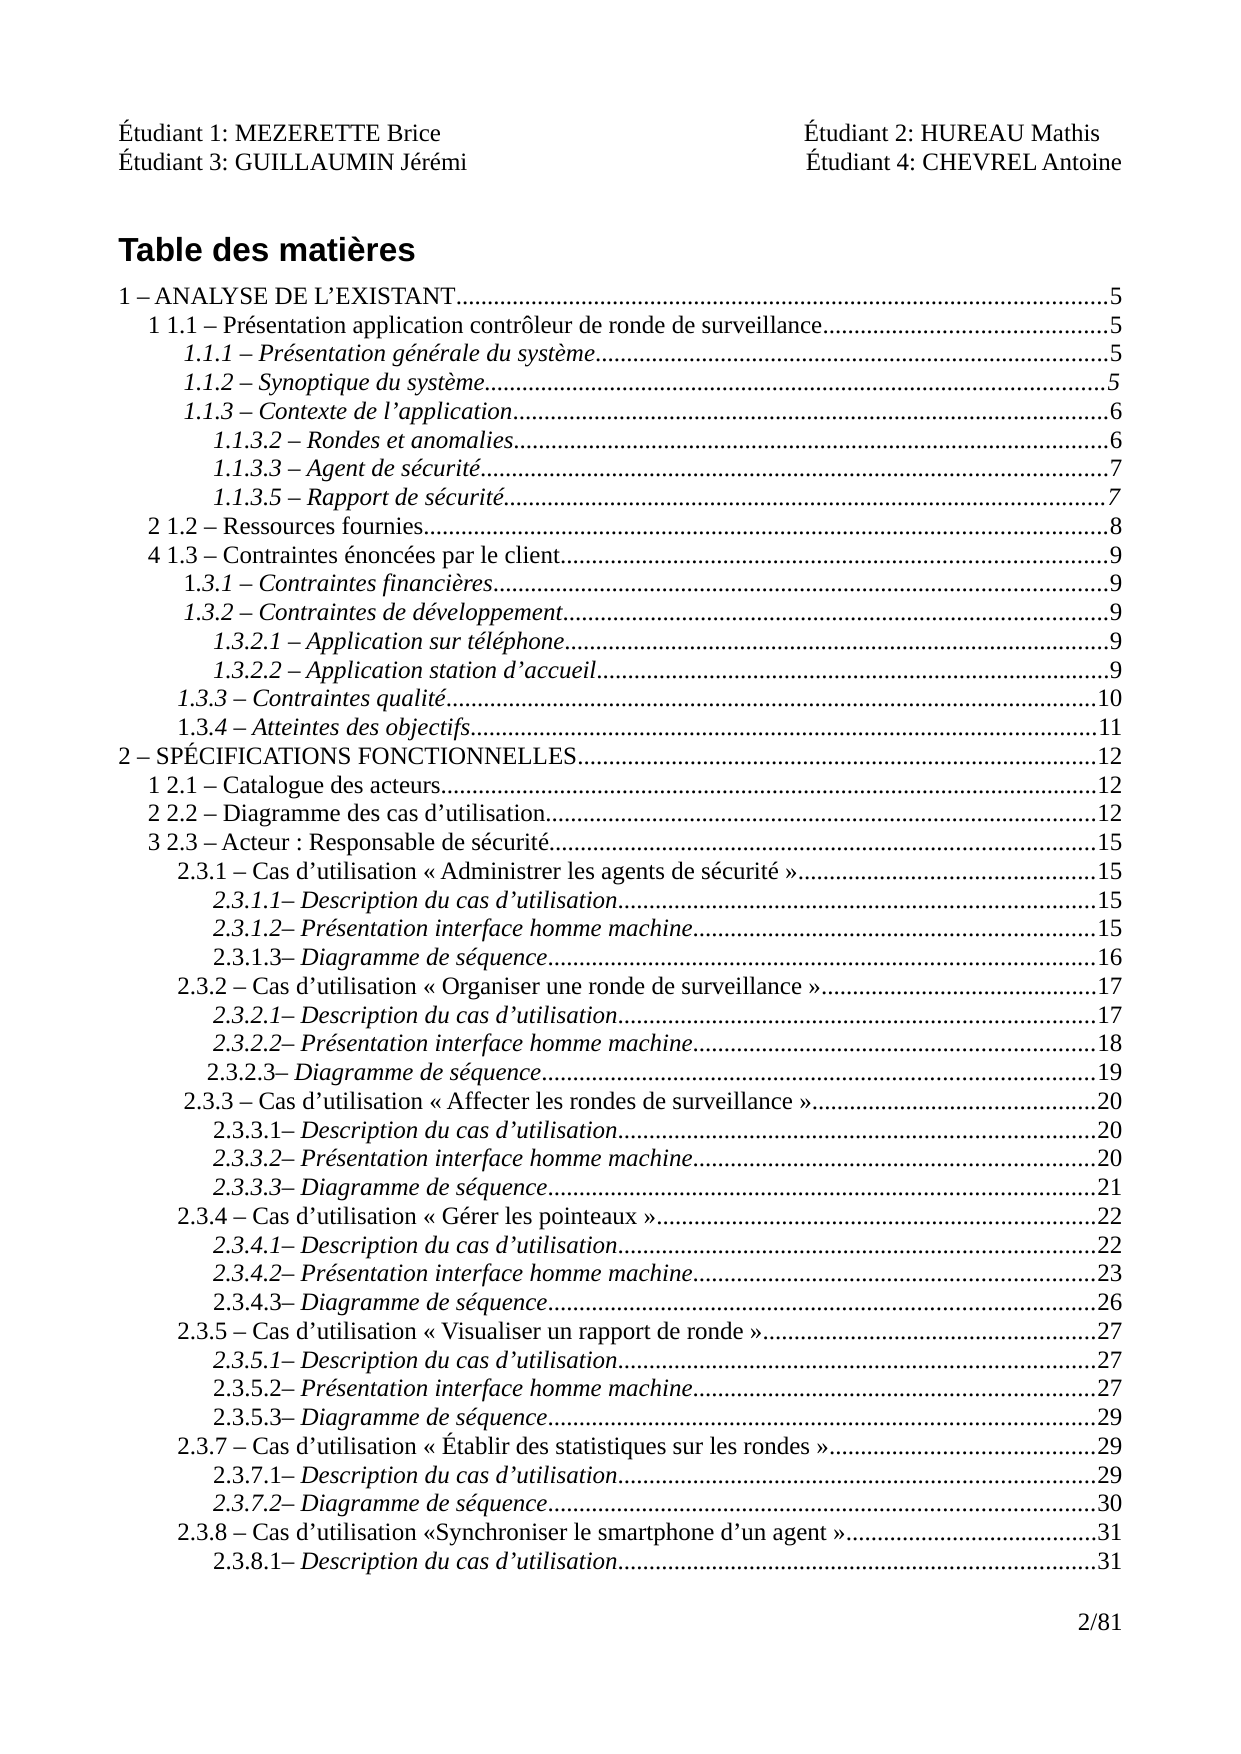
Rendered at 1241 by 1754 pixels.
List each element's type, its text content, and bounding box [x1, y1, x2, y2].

text 1.3.3 – Contraintes qualité 10 [177, 683, 1122, 712]
text 1.1.3.2 – Rondes et anomalies 6 [207, 425, 1122, 453]
text 2.3.4 – Cas d’utilisation « Gérer les pointeaux » 22 [177, 1201, 1122, 1230]
text 2.3.2.3– Diagramme de séquence 19 [207, 1057, 1122, 1086]
text 2.3.5.3– Diagramme de séquence 29 [207, 1402, 1122, 1431]
text 2.3.3.1– Description du cas d’utilisation 20 [207, 1115, 1122, 1143]
text 2.3.5.2– Présentation interface homme machine 27 [207, 1373, 1122, 1402]
text 2 – SPÉCIFICATIONS FONCTIONNELLES 12 [118, 741, 1122, 770]
text 2.3.2.1– Description du cas d’utilisation 17 [207, 1000, 1122, 1028]
text 2.3.2.2– Présentation interface homme machine 18 [207, 1028, 1122, 1057]
text 1.1.2 – Synoptique du système 5 [177, 367, 1122, 396]
text 1.3.2 – Contraintes de développement 9 [177, 597, 1122, 626]
text 1 – ANALYSE DE L’EXISTANT 5 [118, 281, 1122, 310]
text 1.1.3.3 – Agent de sécurité 7 [207, 453, 1122, 482]
text 2.3.3.2– Présentation interface homme machine 20 [207, 1143, 1122, 1172]
text 1.1.3 – Contexte de l’application 6 [177, 396, 1122, 425]
text 1.3.4 – Atteintes des objectifs 11 [177, 712, 1122, 741]
text 1 2.1 – Catalogue des acteurs 12 [148, 770, 1122, 798]
text 2.3.3.3– Diagramme de séquence 21 [207, 1172, 1122, 1201]
text 2.3.4.1– Description du cas d’utilisation 22 [207, 1230, 1122, 1258]
text 2.3.3 – Cas d’utilisation « Affecter les rondes de surveillance » 20 [177, 1086, 1122, 1115]
text 1 1.1 – Présentation application contrôleur de ronde de surveillance 5 [148, 310, 1122, 338]
text 2.3.1.2– Présentation interface homme machine 15 [207, 913, 1122, 942]
text 2.3.1 – Cas d’utilisation « Administrer les agents de sécurité » 15 [177, 856, 1122, 885]
text 1.3.2.2 – Application station d’accueil 9 [207, 655, 1122, 683]
text 3 2.3 – Acteur : Responsable de sécurité 15 [148, 827, 1122, 856]
text 2 2.2 – Diagramme des cas d’utilisation 12 [148, 798, 1122, 827]
text 2 1.2 – Ressources fournies 8 [148, 511, 1122, 540]
text 2.3.2 – Cas d’utilisation « Organiser une ronde de surveillance » 17 [177, 971, 1122, 1000]
text 2.3.5 – Cas d’utilisation « Visualiser un rapport de ronde » 27 [177, 1316, 1122, 1345]
text 2.3.4.3– Diagramme de séquence 26 [207, 1287, 1122, 1316]
text 2.3.1.1– Description du cas d’utilisation 15 [207, 885, 1122, 913]
text 2.3.7.1– Description du cas d’utilisation 29 [207, 1460, 1122, 1488]
text 1.1.3.5 – Rapport de sécurité 7 [207, 482, 1122, 511]
text 2.3.8.1– Description du cas d’utilisation 31 [207, 1546, 1122, 1575]
subtitle Table des matières [118, 230, 1122, 268]
text 2.3.5.1– Description du cas d’utilisation 27 [207, 1345, 1122, 1373]
text 4 1.3 – Contraintes énoncées par le client 9 [148, 540, 1122, 568]
text 2.3.4.2– Présentation interface homme machine 23 [207, 1258, 1122, 1287]
text 2.3.8 – Cas d’utilisation «Synchroniser le smartphone d’un agent » 31 [177, 1517, 1122, 1546]
text 2.3.7 – Cas d’utilisation « Établir des statistiques sur les rondes » 29 [177, 1431, 1122, 1460]
text 2.3.1.3– Diagramme de séquence 16 [207, 942, 1122, 971]
text 1.1.1 – Présentation générale du système 5 [177, 338, 1122, 367]
text 1.3.2.1 – Application sur téléphone 9 [207, 626, 1122, 655]
text 2.3.7.2– Diagramme de séquence 30 [207, 1488, 1122, 1517]
text 1.3.1 – Contraintes financières 9 [177, 568, 1122, 597]
